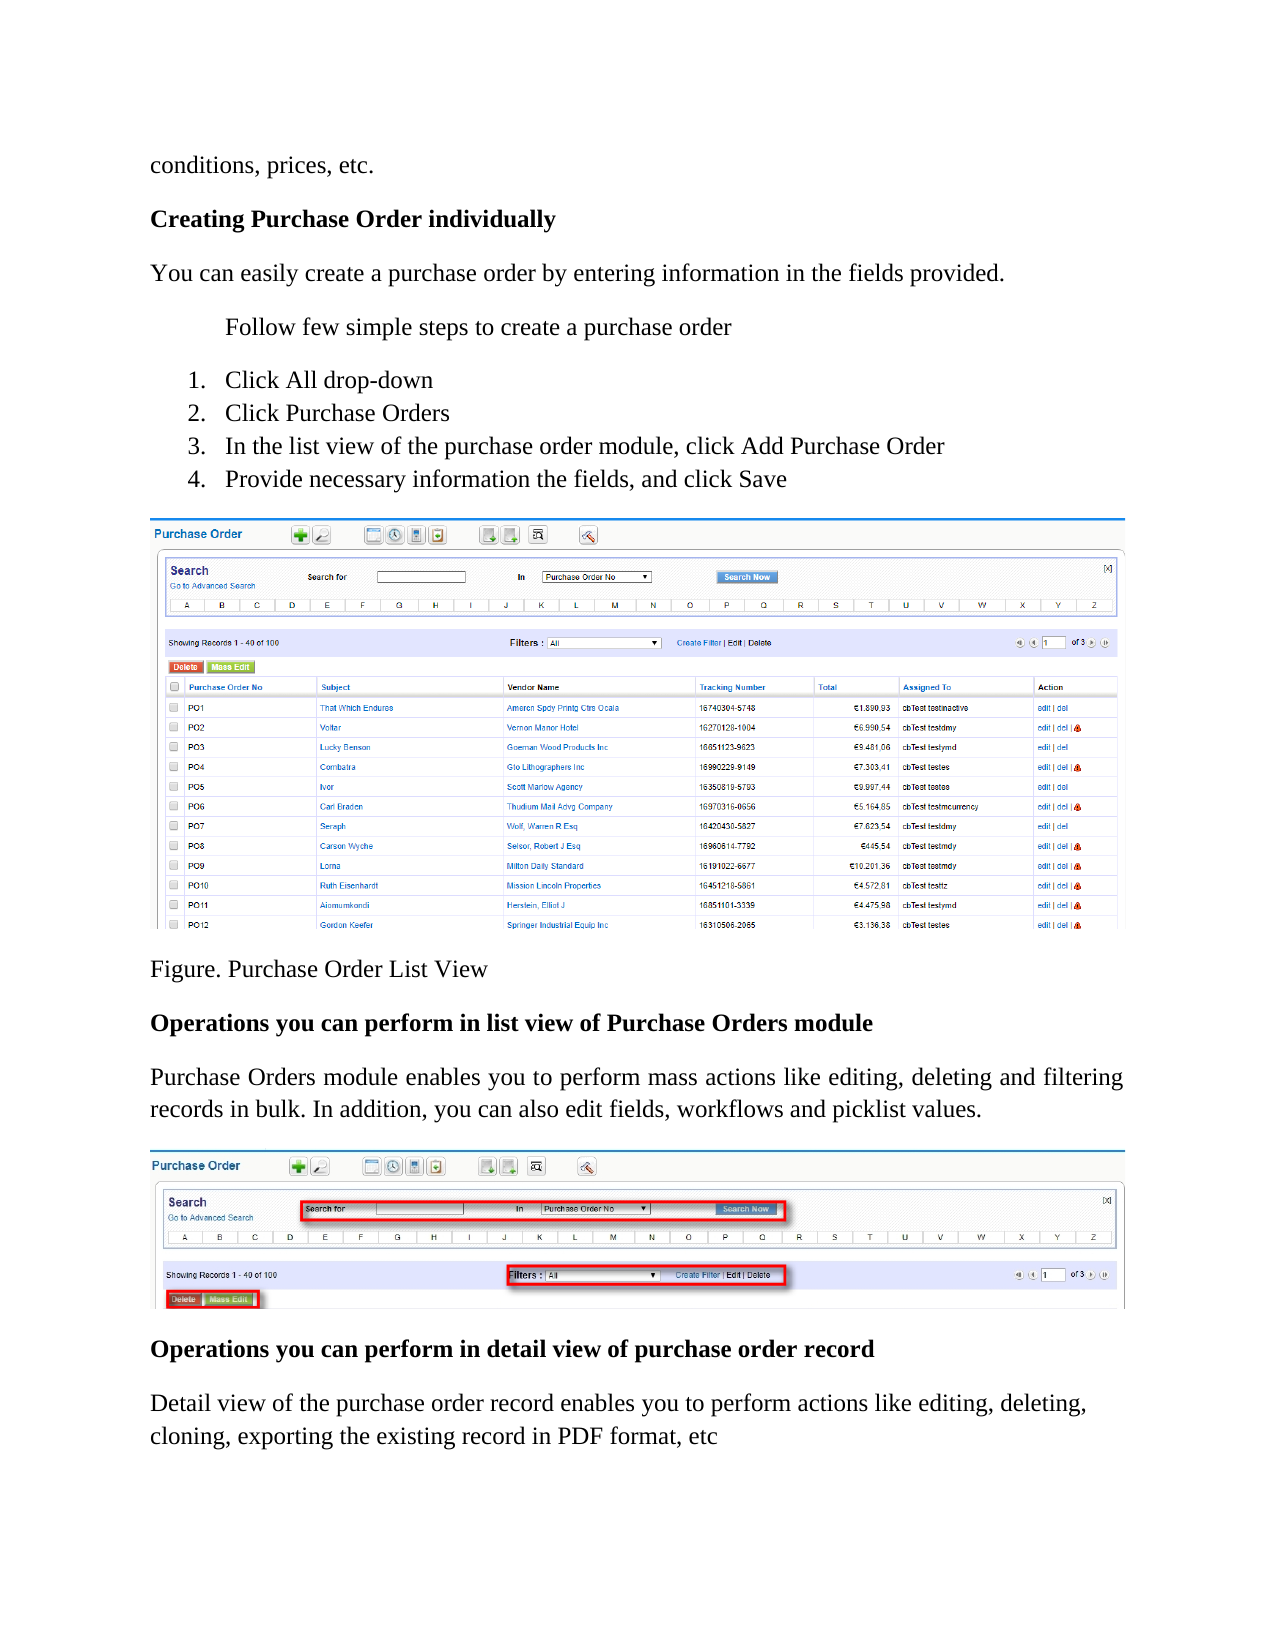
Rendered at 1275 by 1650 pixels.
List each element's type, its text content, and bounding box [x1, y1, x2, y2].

text Creating Purchase Order individually [150, 204, 1125, 233]
text Follow few simple steps to create a purchase order [225, 312, 1125, 340]
list In the list view of the purchase order module, click Add Purchase Order [187, 431, 1125, 460]
text Figure. Purchase Order List View [150, 954, 1125, 983]
text conditions, prices, etc. [150, 150, 1125, 179]
text Operations you can perform in list view of Purchase Orders module [150, 1008, 1125, 1036]
list Provide necessary information the fields, and click Save [187, 464, 1125, 493]
text Operations you can perform in detail view of purchase order record [150, 1334, 1125, 1363]
picture [150, 1148, 1125, 1309]
text You can easily create a purchase order by entering information in the fields provided. [150, 258, 1125, 286]
picture [150, 518, 1125, 929]
list Click Purchase Orders [187, 398, 1125, 427]
list Click All drop-down [187, 365, 1125, 394]
text Purchase Orders module enables you to perform mass actions like editing, deleting and filtering records in bulk. In addition, you can also edit fields, workflows and picklist values. [150, 1062, 1125, 1123]
text Detail view of the purchase order record enables you to perform actions like editing, deleting, cloning, exporting the existing record in PDF format, etc [150, 1388, 1125, 1449]
